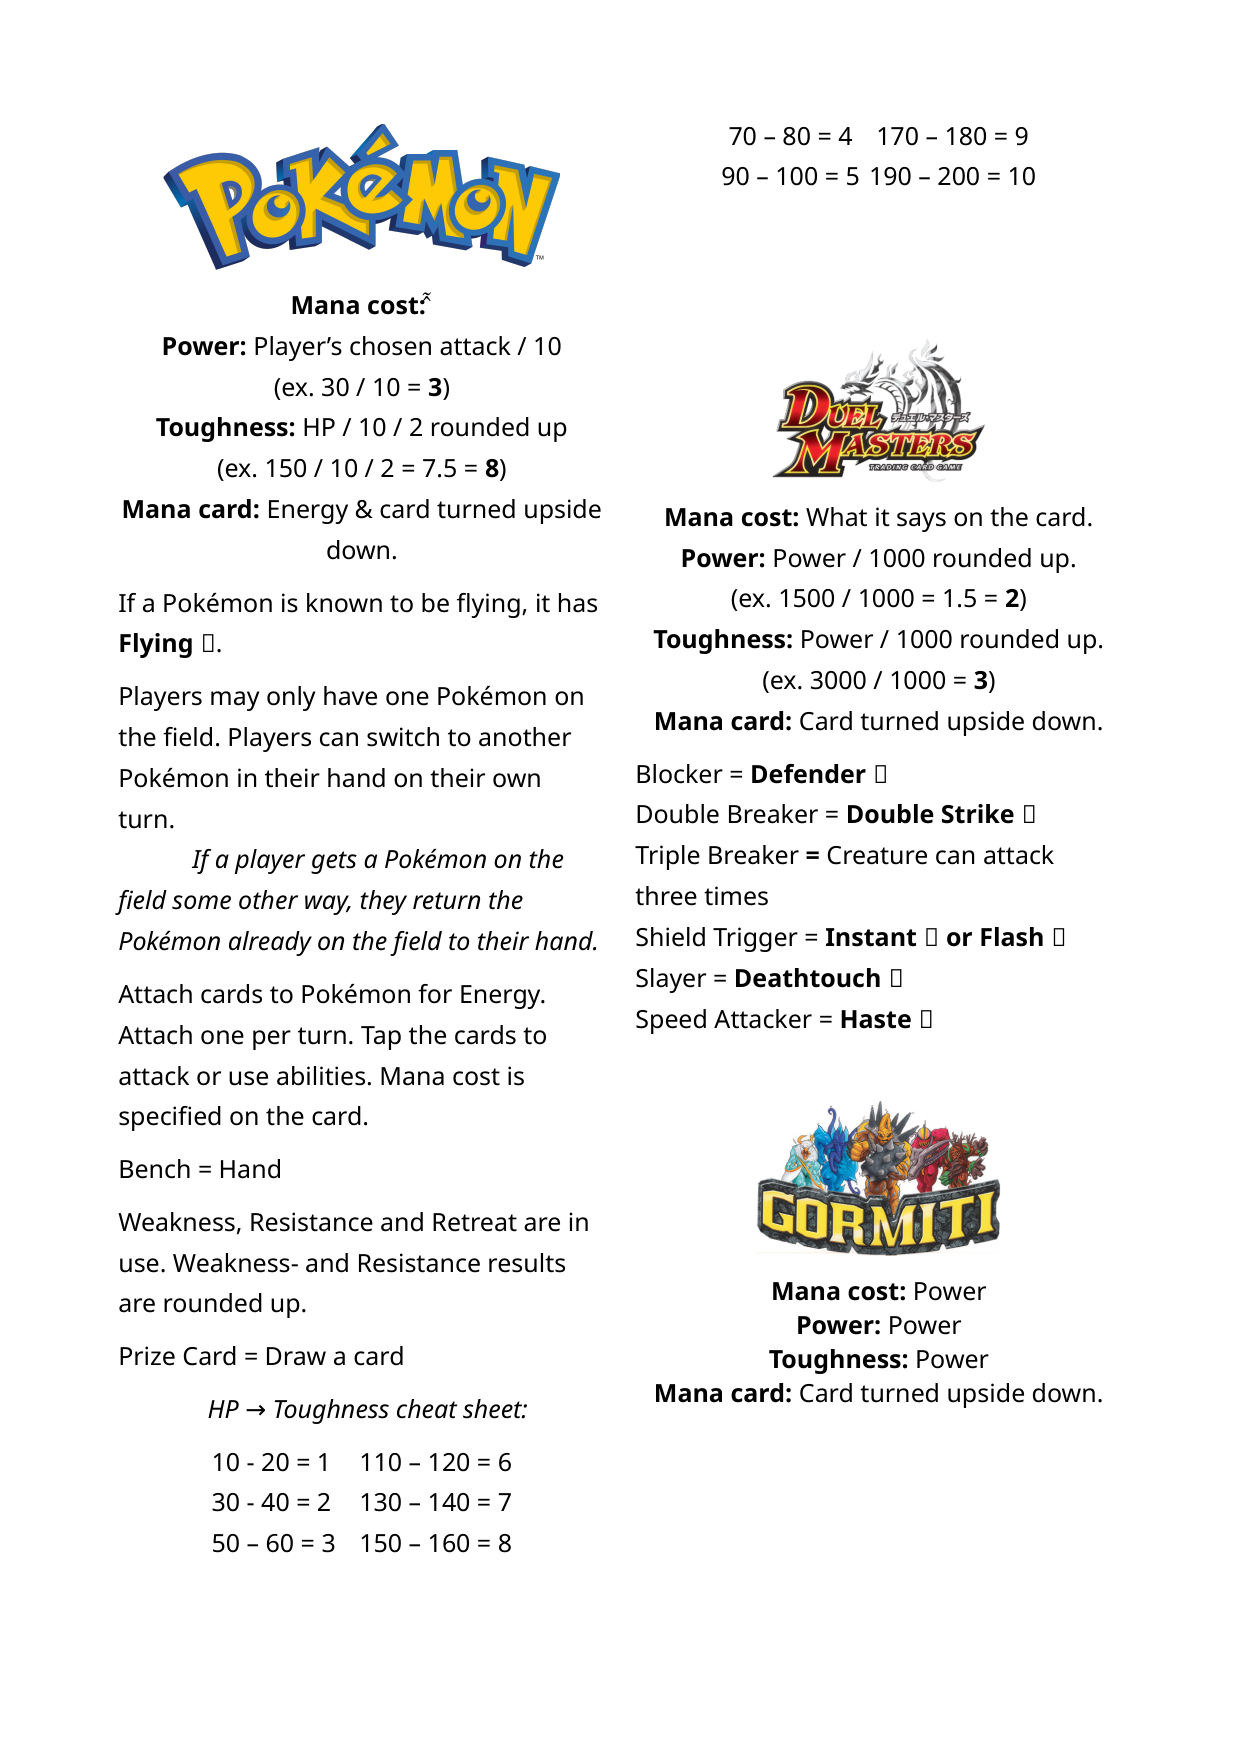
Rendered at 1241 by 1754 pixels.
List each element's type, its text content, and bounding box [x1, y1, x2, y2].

text Players may only have one Pokémon on the field. Players can switch to another Pokémon in their hand on their own turn. If a player gets a Pokémon on the field some other way, they return the Pokémon already on the field to their hand. [118, 679, 605, 958]
picture [772, 338, 985, 482]
text Mana cost: Power Power: Power Toughness: Power Mana card: Card turned upside down. [635, 1273, 1122, 1409]
text If a Pokémon is known to be flying, it has Flying . [118, 585, 605, 660]
text Prize Card = Draw a card [118, 1339, 605, 1373]
text HP → Toughness cheat sheet: [118, 1392, 605, 1426]
text 10 - 20 = 1 110 – 120 = 6 30 - 40 = 2 130 – 140 = 7 50 – 60 = 3 150 – 160 = 8 [118, 1444, 605, 1560]
picture [163, 124, 560, 270]
picture [755, 1100, 1002, 1256]
text Attach cards to Pokémon for Energy. Attach one per turn. Tap the cards to attack or use abilities. Mana cost is specified on the card. [118, 977, 605, 1133]
text Mana cost: What it says on the card. Power: Power / 1000 rounded up. (ex. 1500 / 1000 = 1.5 = 2) Toughness: Power / 1000 rounded up. (ex. 3000 / 1000 = 3) Mana card: Card turned upside down. [635, 499, 1122, 738]
text Weakness, Resistance and Retreat are in use. Weakness- and Resistance results are rounded up. [118, 1204, 605, 1320]
text Blocker = Defender  Double Breaker = Double Strike  Triple Breaker = Creature can attack three times Shield Trigger = Instant  or Flash  Slayer = Deathtouch  Speed Attacker = Haste  [635, 756, 1122, 1035]
text 70 – 80 = 4 170 – 180 = 9 90 – 100 = 5 190 – 200 = 10 [635, 118, 1122, 193]
text Mana cost:  Power: Player’s chosen attack / 10 (ex. 30 / 10 = 3) Toughness: HP / 10 / 2 rounded up (ex. 150 / 10 / 2 = 7.5 = 8) Mana card: Energy & card turned upside down. [118, 288, 605, 567]
text Bench = Hand [118, 1152, 605, 1186]
